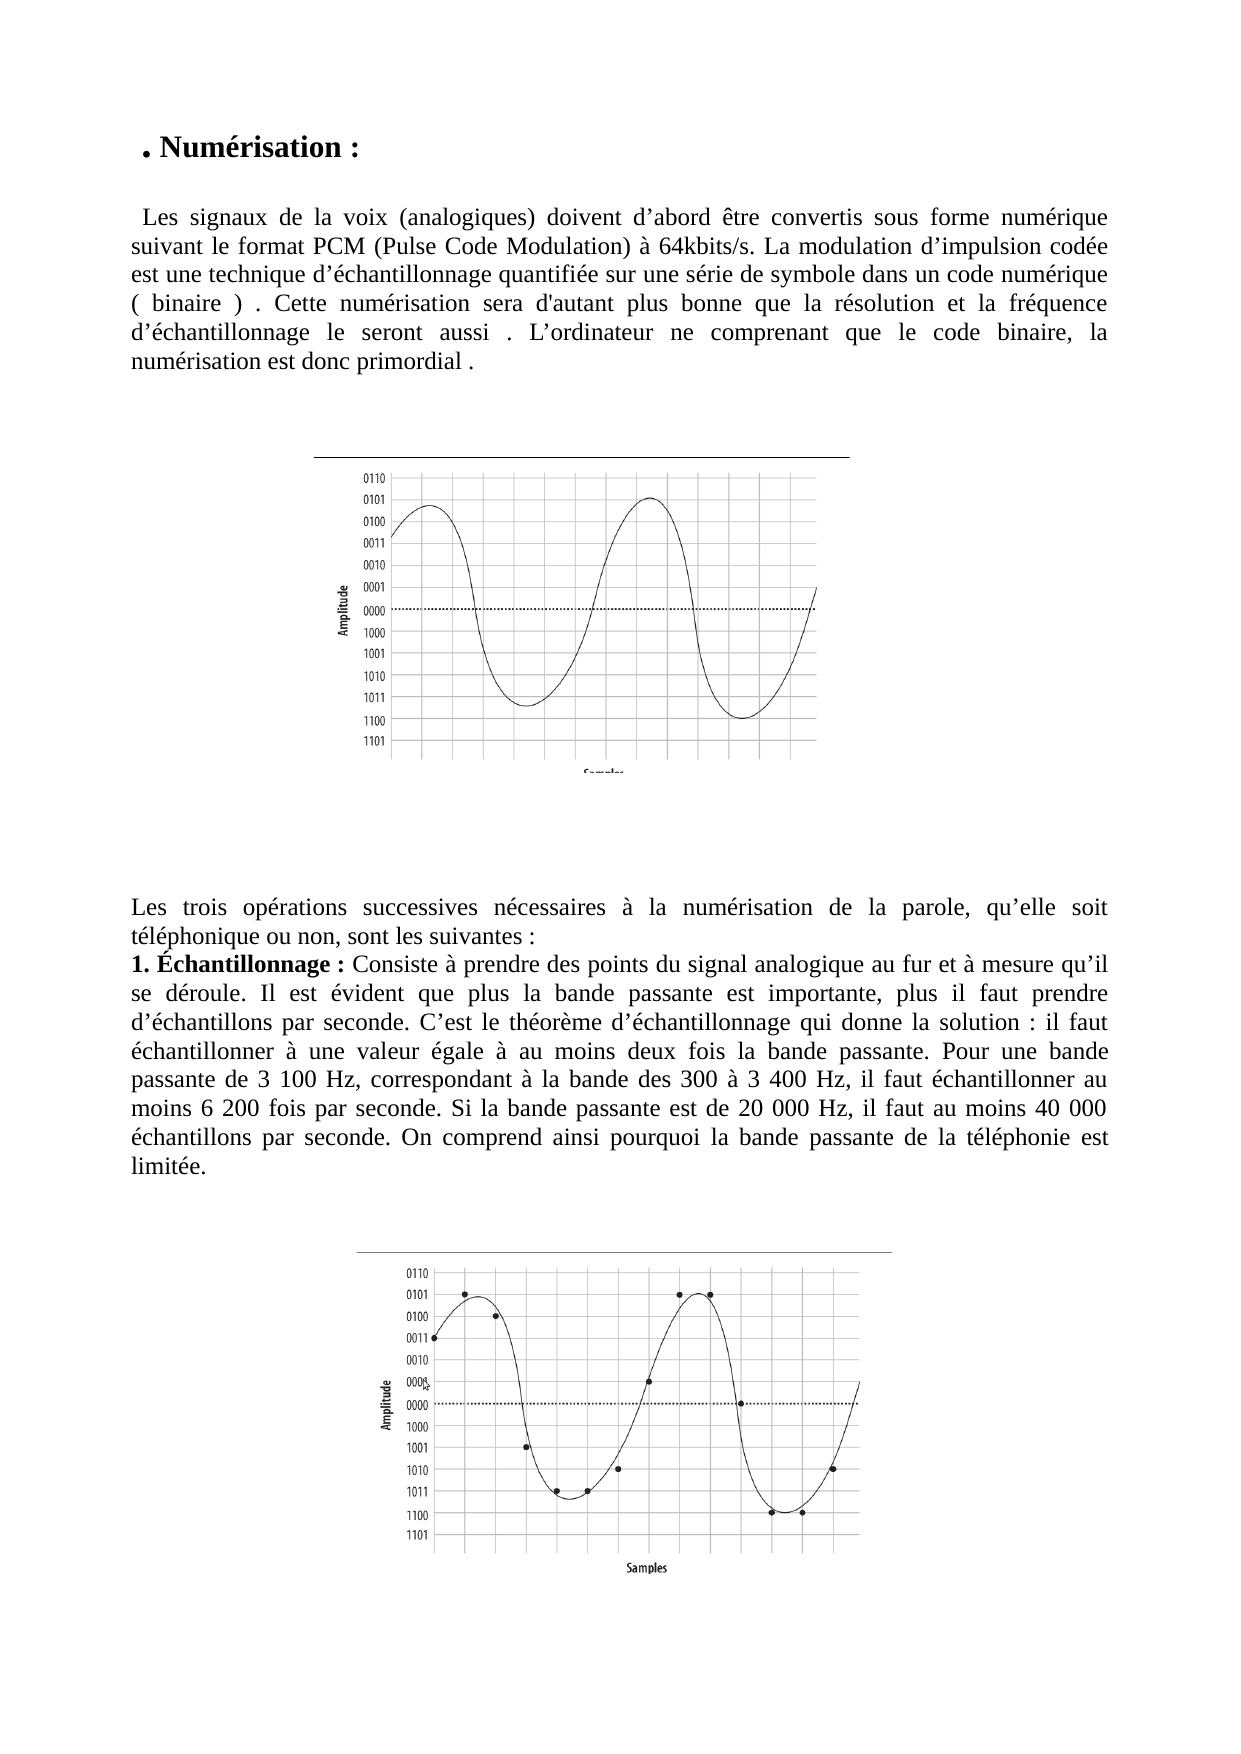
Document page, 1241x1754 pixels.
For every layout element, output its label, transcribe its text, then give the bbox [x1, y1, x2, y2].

picture [313, 443, 850, 773]
picture [356, 1244, 893, 1574]
text Les trois opérations successives nécessaires à la numérisation de la parole, qu’elle soit téléphonique ou non, sont les suivantes : [131, 892, 1109, 949]
text . Numérisation : [131, 118, 1109, 166]
text Les signaux de la voix (analogiques) doivent d’abord être convertis sous forme numérique suivant le format PCM (Pulse Code Modulation) à 64kbits/s. La modulation d’impulsion codée est une technique d’échantillonnage quantifiée sur une série de symbole dans un code numérique ( binaire ) . Cette numérisation sera d'autant plus bonne que la résolution et la fréquence d’échantillonnage le seront aussi . L’ordinateur ne comprenant que le code binaire, la numérisation est donc primordial . [131, 202, 1109, 374]
text 1. Échantillonnage : Consiste à prendre des points du signal analogique au fur et à mesure qu’il se déroule. Il est évident que plus la bande passante est importante, plus il faut prendre d’échantillons par seconde. C’est le théorème d’échantillonnage qui donne la solution : il faut échantillonner à une valeur égale à au moins deux fois la bande passante. Pour une bande passante de 3 100 Hz, correspondant à la bande des 300 à 3 400 Hz, il faut échantillonner au moins 6 200 fois par seconde. Si la bande passante est de 20 000 Hz, il faut au moins 40 000 échantillons par seconde. On comprend ainsi pourquoi la bande passante de la téléphonie est limitée. [131, 949, 1109, 1179]
